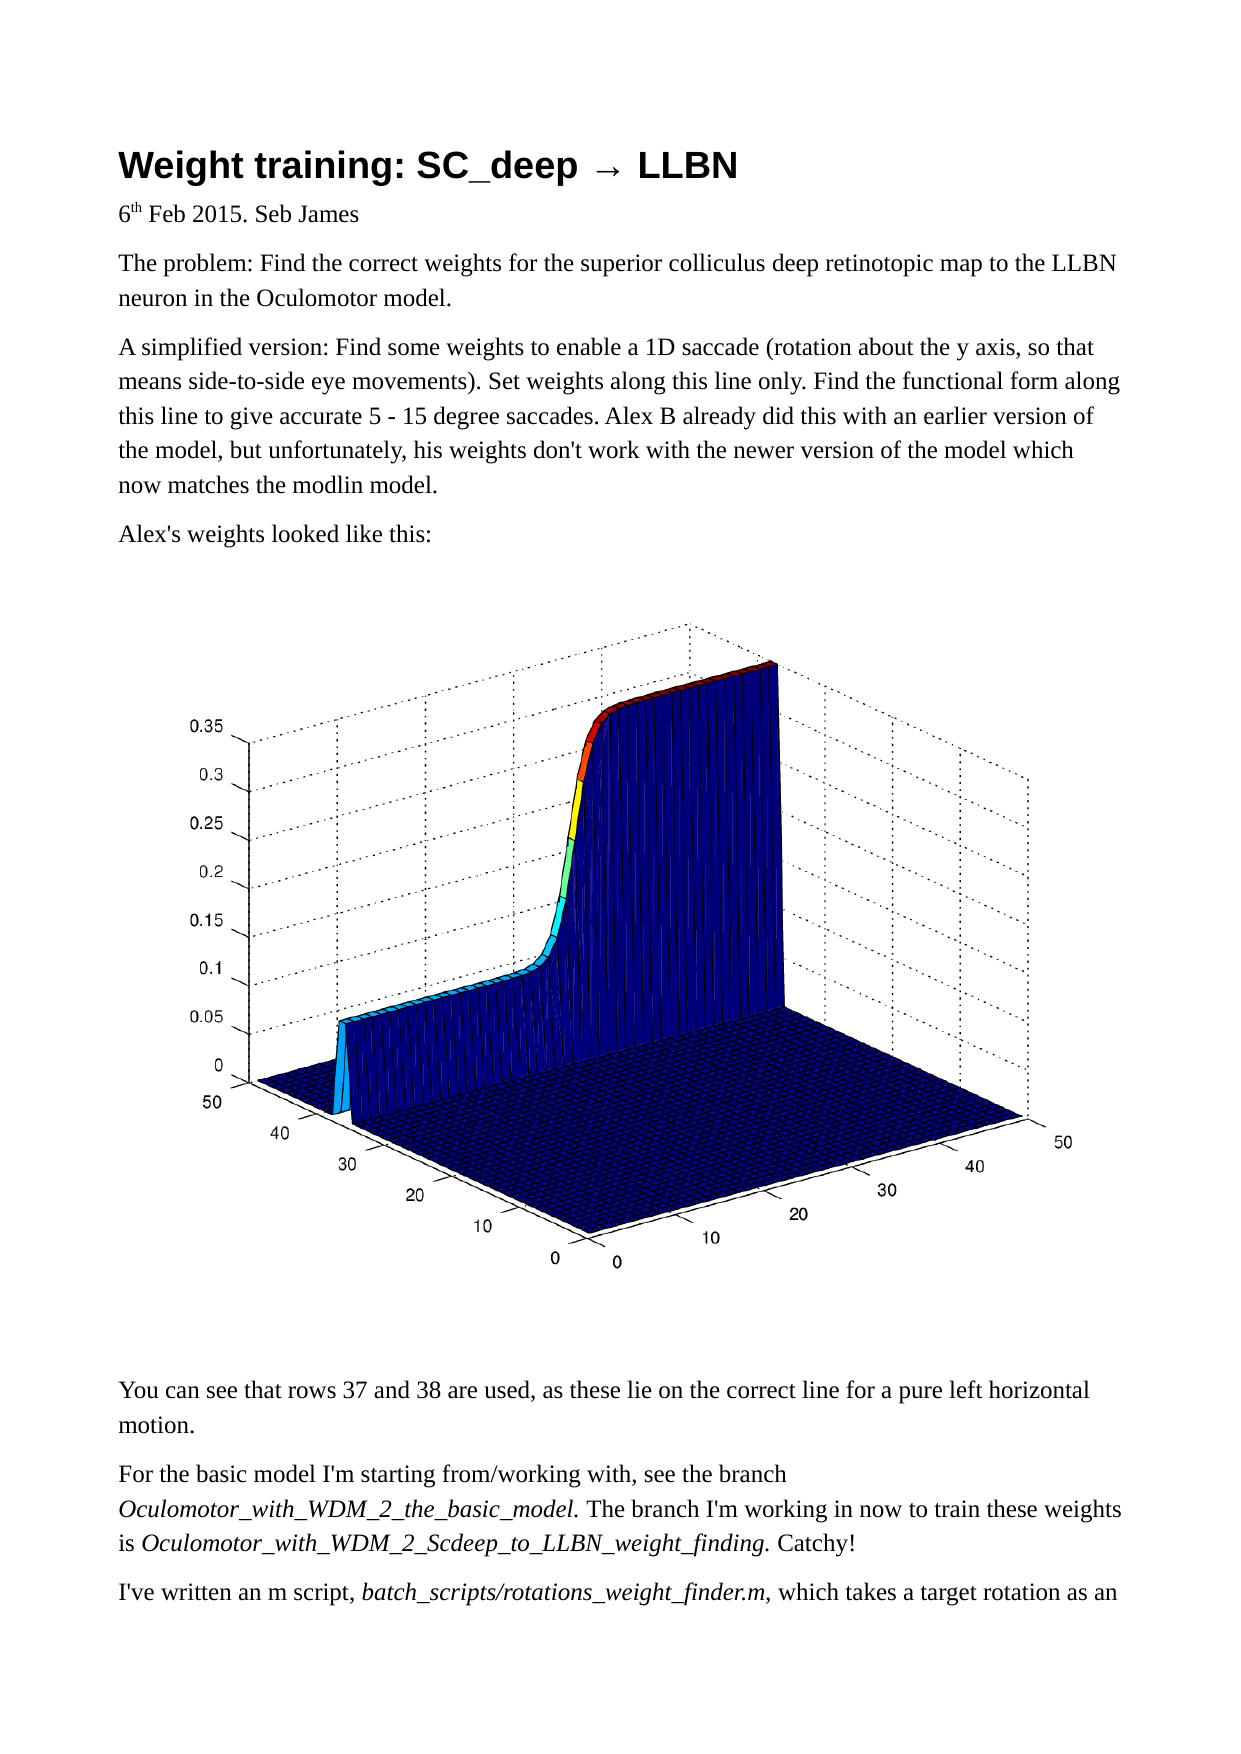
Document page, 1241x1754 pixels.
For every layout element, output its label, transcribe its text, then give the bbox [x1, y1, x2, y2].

picture [118, 567, 1123, 1321]
text Alex's weights looked like this: [118, 519, 1122, 548]
text 6th Feb 2015. Seb James [118, 199, 1122, 228]
text The problem: Find the correct weights for the superior colliculus deep retinotopic map to the LLBN neuron in the Oculomotor model. [118, 248, 1122, 312]
text You can see that rows 37 and 38 are used, as these lie on the correct line for a pure left horizontal motion. [118, 1376, 1122, 1439]
text A simplified version: Find some weights to enable a 1D saccade (rotation about the y axis, so that means side-to-side eye movements). Set weights along this line only. Find the functional form along this line to give accurate 5 - 15 degree saccades. Alex B already did this with an earlier version of the model, but unfortunately, his weights don't work with the newer version of the model which now matches the modlin model. [118, 332, 1122, 498]
subtitle Weight training: SC_deep → LLBN [118, 143, 1122, 187]
text For the basic model I'm starting from/working with, see the branch Oculomotor_with_WDM_2_the_basic_model. The branch I'm working in now to train these weights is Oculomotor_with_WDM_2_Scdeep_to_LLBN_weight_finding. Catchy! [118, 1459, 1122, 1557]
text I've written an m script, batch_scripts/rotations_weight_finder.m, which takes a target rotation as an [118, 1577, 1122, 1606]
